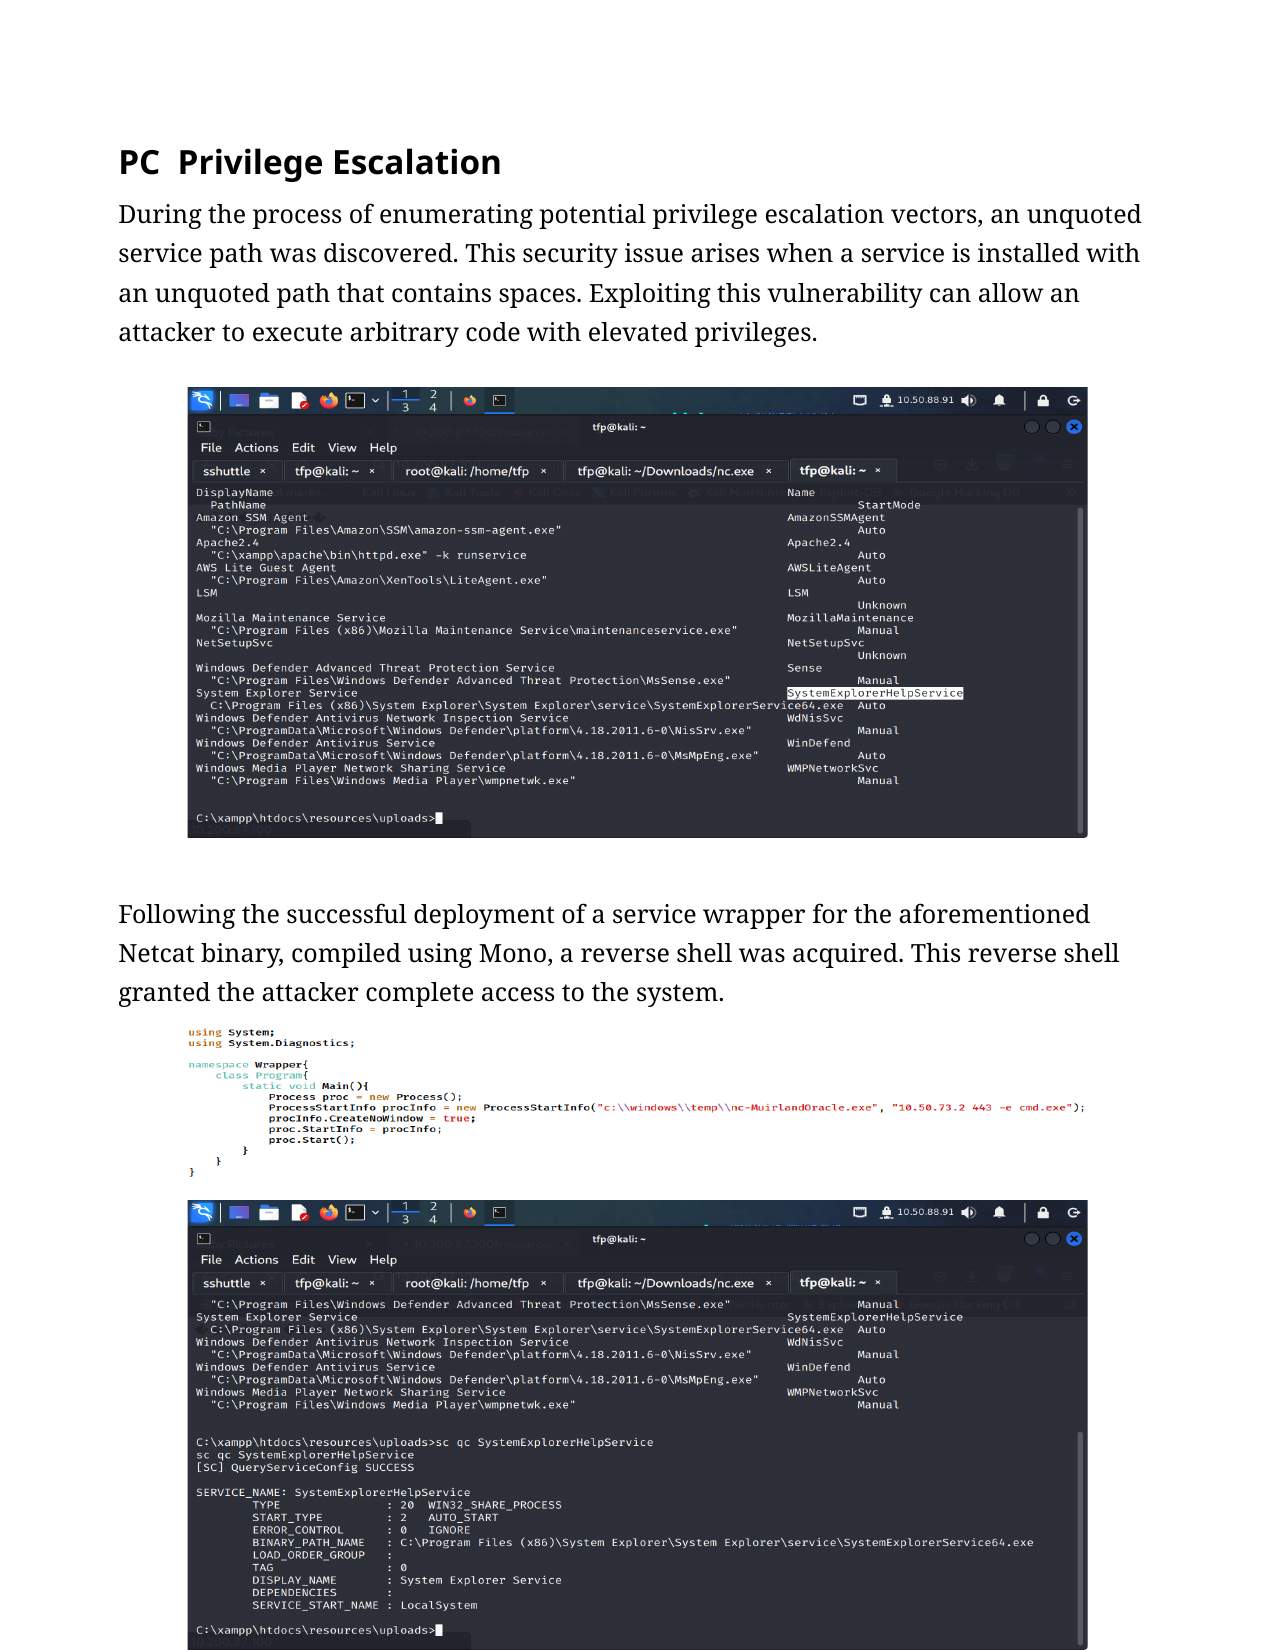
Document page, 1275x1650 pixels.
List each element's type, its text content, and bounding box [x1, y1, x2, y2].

subtitle PC Privilege Escalation [118, 139, 1157, 184]
picture [187, 1028, 1088, 1179]
text Following the successful deployment of a service wrapper for the aforementioned Netcat binary, compiled using Mono, a reverse shell was acquired. This reverse shell granted the attacker complete access to the system. [118, 897, 1157, 1009]
picture [187, 1200, 1088, 1650]
text During the process of enumerating potential privilege escalation vectors, an unquoted service path was discovered. This security issue arises when a service is installed with an unquoted path that contains spaces. Exploiting this vulnerability can allow an attacker to execute arbitrary code with elevated privileges. [118, 197, 1157, 348]
picture [187, 387, 1088, 838]
